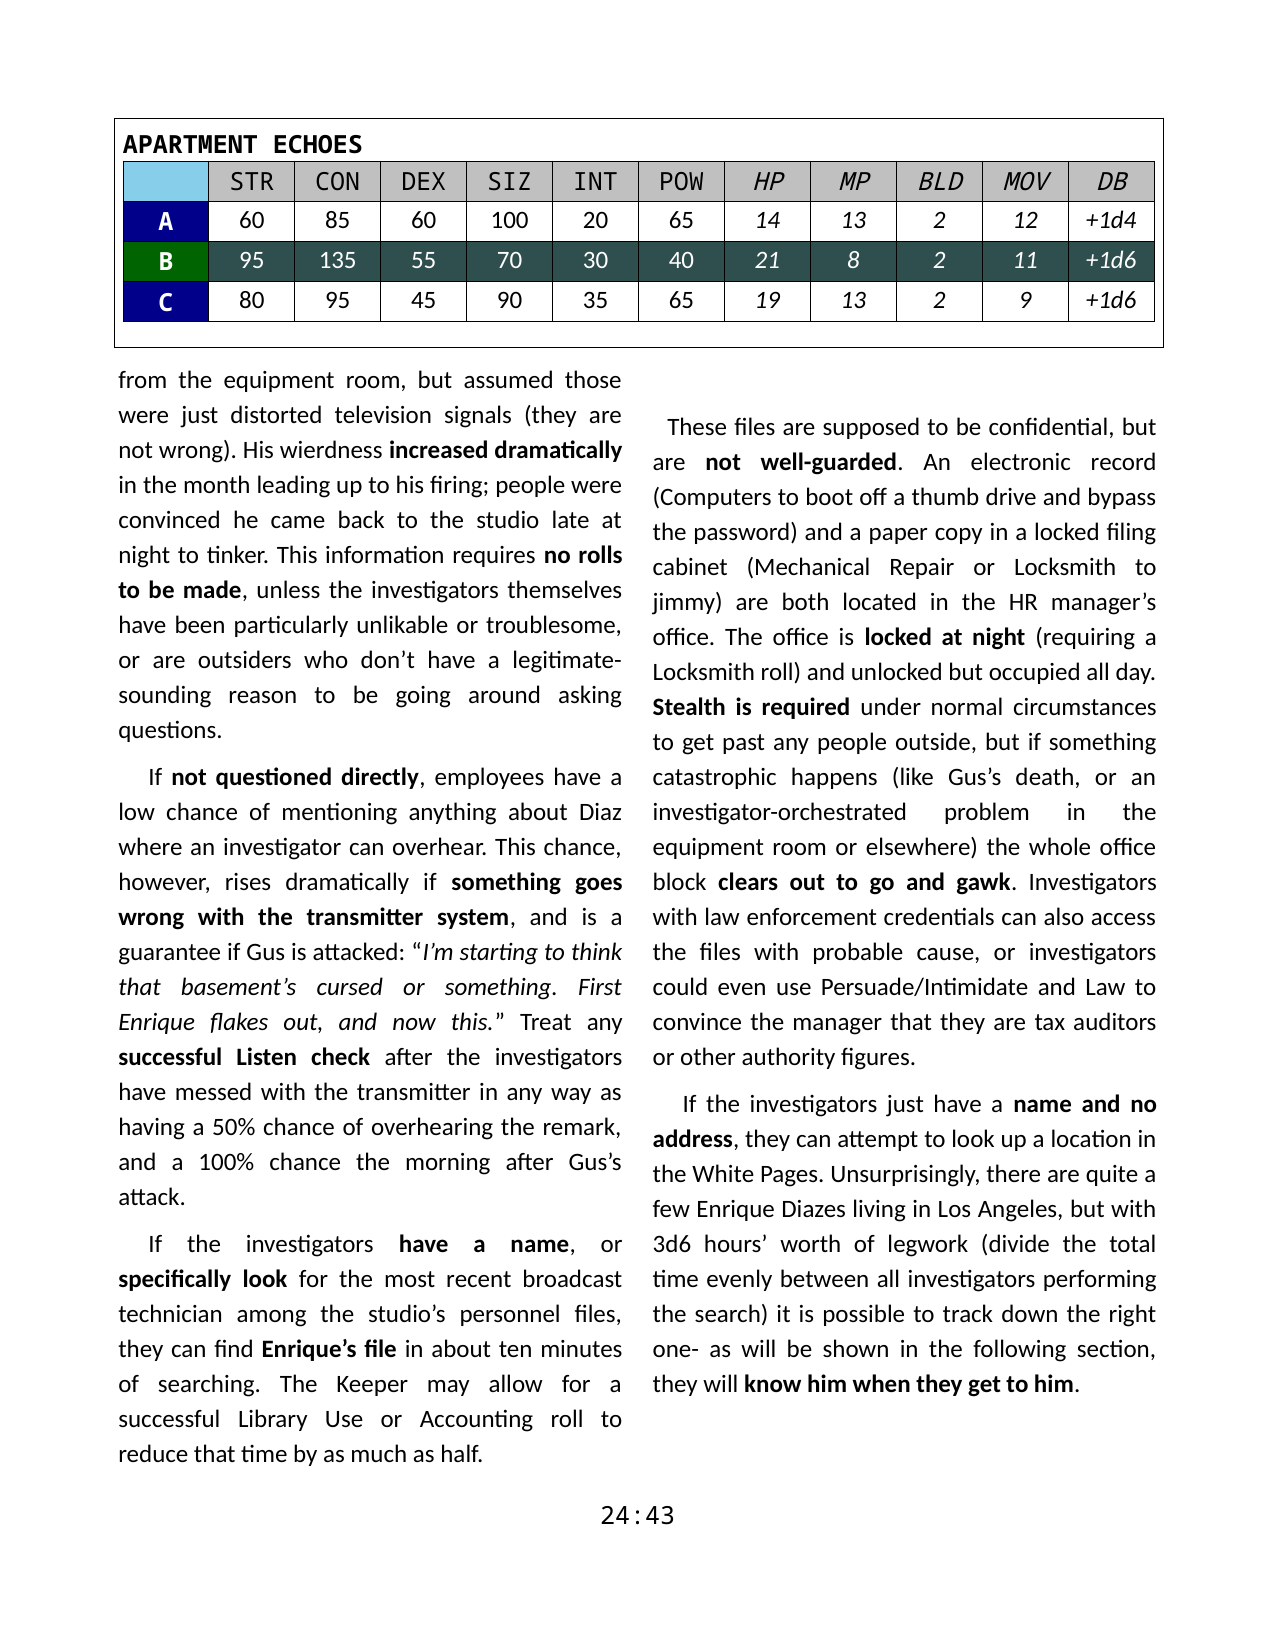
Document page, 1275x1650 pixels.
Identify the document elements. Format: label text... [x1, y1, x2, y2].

table_cell 65 [639, 282, 724, 321]
table_cell 12 [983, 202, 1068, 241]
table_cell 11 [983, 242, 1068, 281]
table_cell 19 [725, 282, 810, 321]
text from the equipment room, but assumed those were just distorted television signals (they are not wrong). His wierdness increased dramatically in the month leading up to his firing; people were convinced he came back to the studio late at night to tinker. This information requires no rolls to be made, unless the investigators themselves have been particularly unlikable or troublesome, or are outsiders who don’t have a legitimate-sounding reason to be going around asking questions. [118, 348, 622, 744]
table_header [124, 162, 208, 201]
table_header STR [209, 162, 294, 201]
table_cell 20 [553, 202, 638, 241]
table_cell 45 [381, 282, 466, 321]
table_cell 135 [295, 242, 380, 281]
table_cell 80 [209, 282, 294, 321]
text If the investigators just have a name and no address, they can attempt to look up a location in the White Pages. Unsurprisingly, there are quite a few Enrique Diazes living in Los Angeles, but with 3d6 hours’ worth of legwork (divide the total time evenly between all investigators performing the search) it is possible to track down the right one- as will be shown in the following section, they will know him when they get to him. [652, 1088, 1157, 1398]
table_cell +1d6 [1069, 242, 1154, 281]
text These files are supposed to be confidential, but are not well-guarded. An electronic record (Computers to boot off a thumb drive and bypass the password) and a paper copy in a locked filing cabinet (Mechanical Repair or Locksmith to jimmy) are both located in the HR manager’s office. The office is locked at night (requiring a Locksmith roll) and unlocked but occupied all day. Stealth is required under normal circumstances to get past any people outside, but if something catastrophic happens (like Gus’s death, or an investigator-orchestrated problem in the equipment room or elsewhere) the whole office block clears out to go and gawk. Investigators with law enforcement credentials can also access the files with probable cause, or investigators could even use Persuade/Intimidate and Law to convince the manager that they are tax auditors or other authority figures. [652, 411, 1157, 1071]
table_header POW [639, 162, 724, 201]
table_header CON [295, 162, 380, 201]
table_cell 65 [639, 202, 724, 241]
table_cell 60 [381, 202, 466, 241]
table_cell 21 [725, 242, 810, 281]
text If the investigators have a name, or specifically look for the most recent broadcast technician among the studio’s personnel files, they can find Enrique’s file in about ten minutes of searching. The Keeper may allow for a successful Library Use or Accounting roll to reduce that time by as much as half. [118, 1228, 622, 1468]
table_header MOV [983, 162, 1068, 201]
table_header HP [725, 162, 810, 201]
table_cell 2 [897, 282, 982, 321]
table_cell 90 [467, 282, 552, 321]
table_cell 55 [381, 242, 466, 281]
table_cell 14 [725, 202, 810, 241]
text APARTMENT ECHOES [123, 126, 1154, 161]
table_cell 85 [295, 202, 380, 241]
table_cell 100 [467, 202, 552, 241]
table_cell 60 [209, 202, 294, 241]
table_cell +1d4 [1069, 202, 1154, 241]
table_cell 13 [811, 282, 896, 321]
table_header DEX [381, 162, 466, 201]
table_header MP [811, 162, 896, 201]
table_cell C [124, 282, 208, 321]
table_cell 95 [295, 282, 380, 321]
table_header DB [1069, 162, 1154, 201]
table_cell 13 [811, 202, 896, 241]
table_cell 70 [467, 242, 552, 281]
table_cell 30 [553, 242, 638, 281]
table_cell 8 [811, 242, 896, 281]
table_cell A [124, 202, 208, 241]
table_cell +1d6 [1069, 282, 1154, 321]
table_cell B [124, 242, 208, 281]
table_cell 2 [897, 202, 982, 241]
table_header BLD [897, 162, 982, 201]
table_cell 9 [983, 282, 1068, 321]
text If not questioned directly, employees have a low chance of mentioning anything about Diaz where an investigator can overhear. This chance, however, rises dramatically if something goes wrong with the transmitter system, and is a guarantee if Gus is attacked: “I’m starting to think that basement’s cursed or something. First Enrique flakes out, and now this.” Treat any successful Listen check after the investigators have messed with the transmitter in any way as having a 50% chance of overhearing the remark, and a 100% chance the morning after Gus’s attack. [118, 761, 622, 1211]
table_cell 35 [553, 282, 638, 321]
table_cell 2 [897, 242, 982, 281]
table_cell 95 [209, 242, 294, 281]
table_header INT [553, 162, 638, 201]
table_cell 40 [639, 242, 724, 281]
table_header SIZ [467, 162, 552, 201]
